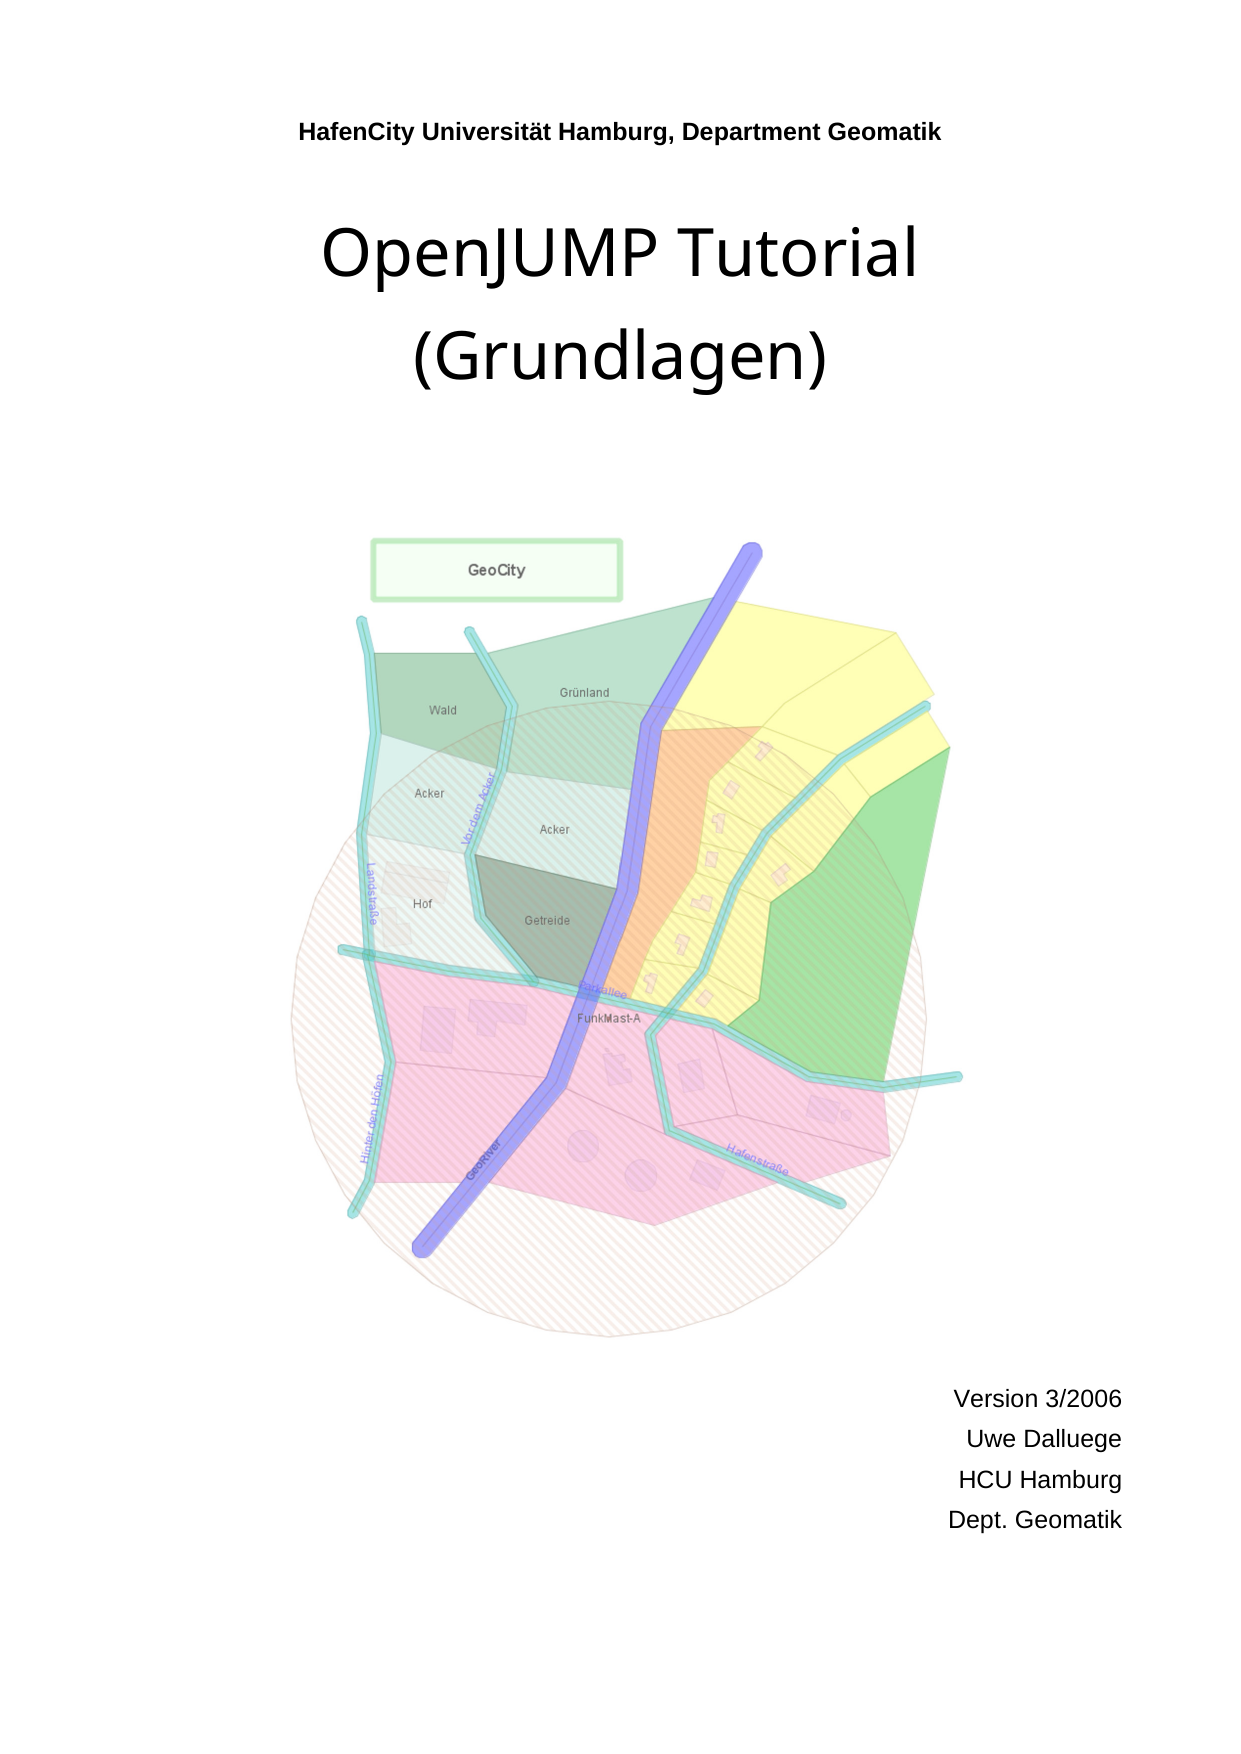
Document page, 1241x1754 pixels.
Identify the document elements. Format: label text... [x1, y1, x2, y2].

text Geometriedaten anzeigen [177, 523, 1064, 1344]
text Dept. Geomatik [118, 1506, 1122, 1534]
text HCU Hamburg [118, 1465, 1122, 1493]
text Version 3/2006 [118, 1384, 1122, 1412]
text (Grundlagen) [118, 308, 1122, 399]
text HafenCity Universität Hamburg, Department Geomatik [118, 118, 1122, 169]
text OpenJUMP Tutorial [118, 205, 1122, 296]
text Uwe Dalluege [118, 1425, 1122, 1453]
